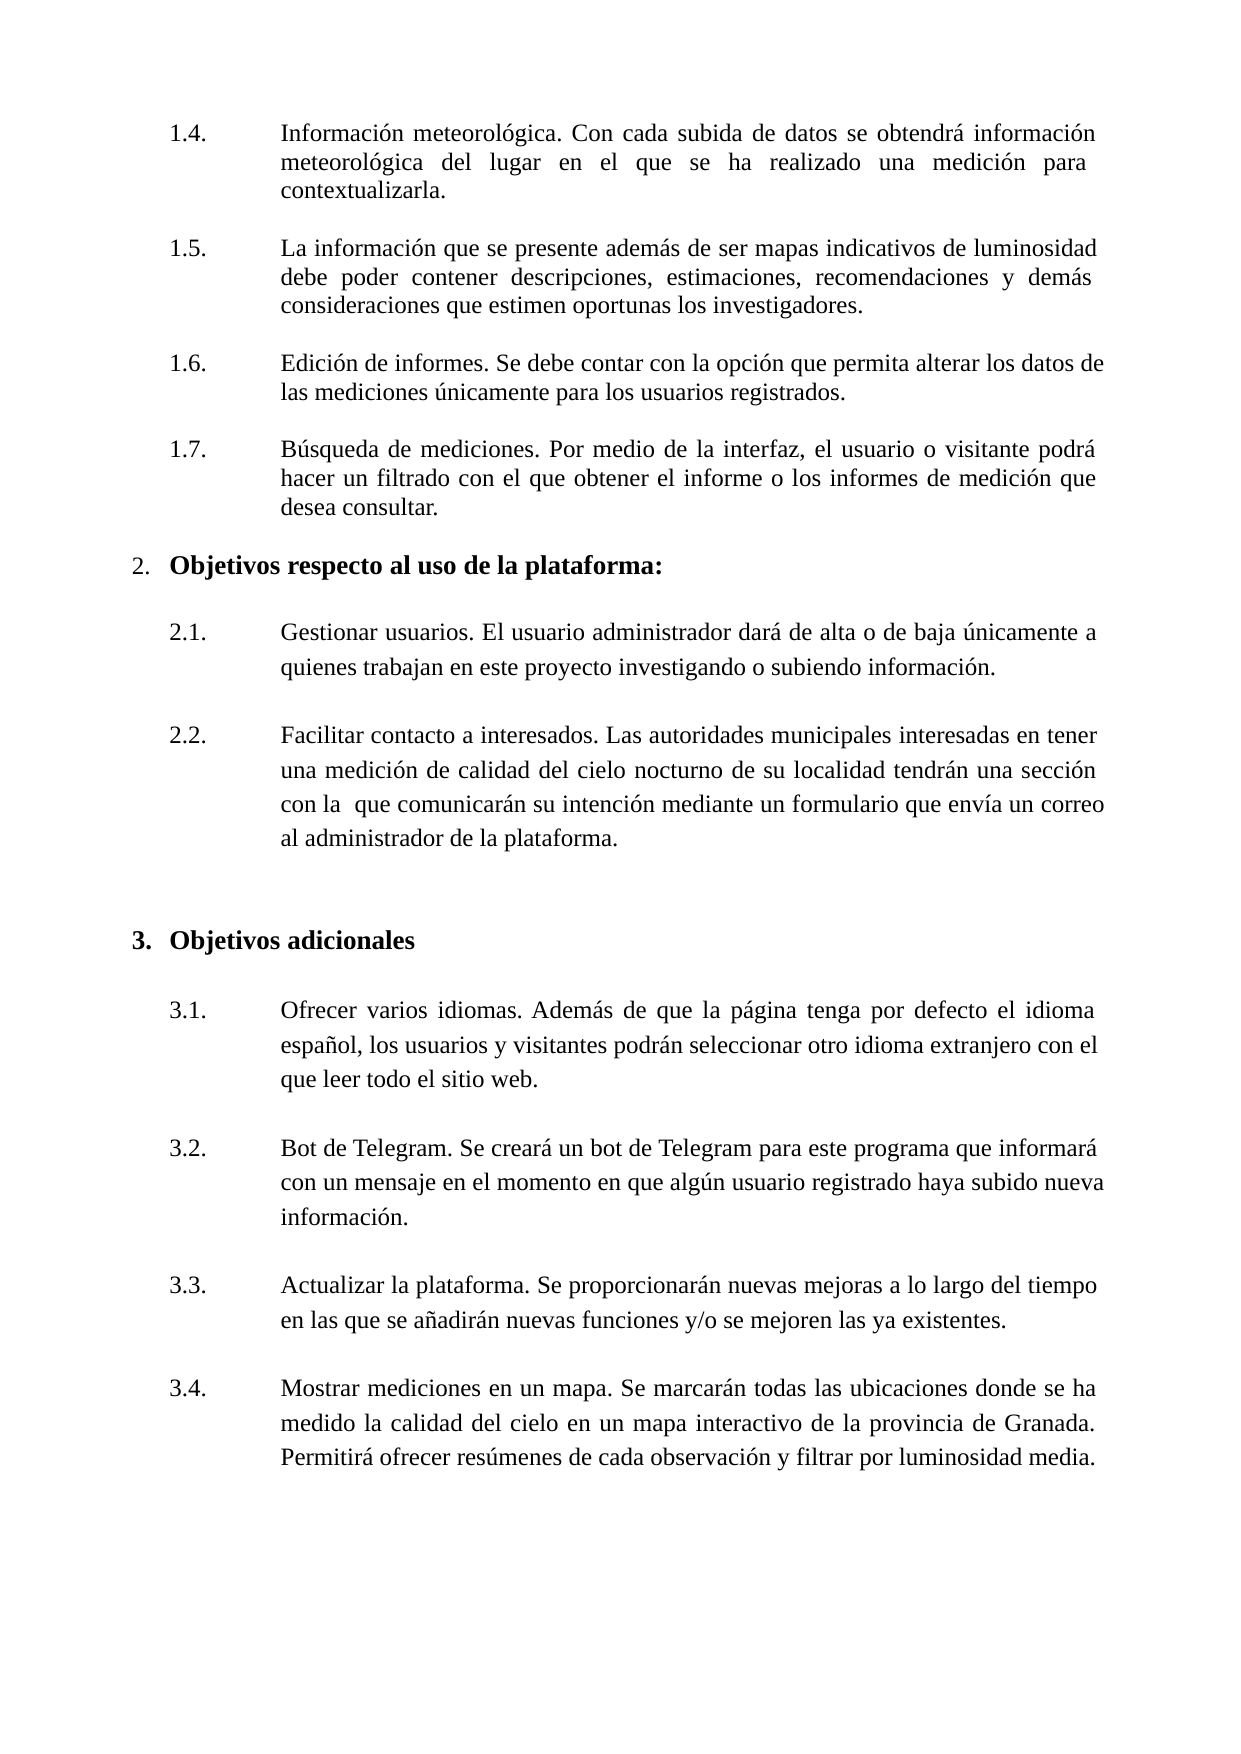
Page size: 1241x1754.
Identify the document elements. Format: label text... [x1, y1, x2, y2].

list Objetivos respecto al uso de la plataforma: [132, 549, 1106, 581]
list Información meteorológica. Con cada subida de datos se obtendrá información meteorológica del lugar en el que se ha realizado una medición para contextualizarla. [169, 118, 1106, 204]
list Objetivos adicionales [132, 921, 1106, 955]
list Búsqueda de mediciones. Por medio de la interfaz, el usuario o visitante podrá hacer un filtrado con el que obtener el informe o los informes de medición que desea consultar. [169, 434, 1106, 521]
list Edición de informes. Se debe contar con la opción que permita alterar los datos de las mediciones únicamente para los usuarios registrados. [169, 348, 1106, 406]
list Ofrecer varios idiomas. Además de que la página tenga por defecto el idioma español, los usuarios y visitantes podrán seleccionar otro idioma extranjero con el que leer todo el sitio web. [169, 990, 1106, 1093]
list Gestionar usuarios. El usuario administrador dará de alta o de baja únicamente a quienes trabajan en este proyecto investigando o subiendo información. [169, 612, 1106, 680]
list Mostrar mediciones en un mapa. Se marcarán todas las ubicaciones donde se ha medido la calidad del cielo en un mapa interactivo de la provincia de Granada. Permitirá ofrecer resúmenes de cada observación y filtrar por luminosidad media. [169, 1368, 1106, 1471]
list Actualizar la plataforma. Se proporcionarán nuevas mejoras a lo largo del tiempo en las que se añadirán nuevas funciones y/o se mejoren las ya existentes. [169, 1265, 1106, 1333]
list La información que se presente además de ser mapas indicativos de luminosidad debe poder contener descripciones, estimaciones, recomendaciones y demás consideraciones que estimen oportunas los investigadores. [169, 233, 1106, 319]
list Bot de Telegram. Se creará un bot de Telegram para este programa que informará con un mensaje en el momento en que algún usuario registrado haya subido nueva información. [169, 1127, 1106, 1230]
list Facilitar contacto a interesados. Las autoridades municipales interesadas en tener una medición de calidad del cielo nocturno de su localidad tendrán una sección con la que comunicarán su intención mediante un formulario que envía un correo al administrador de la plataforma. [169, 715, 1106, 852]
